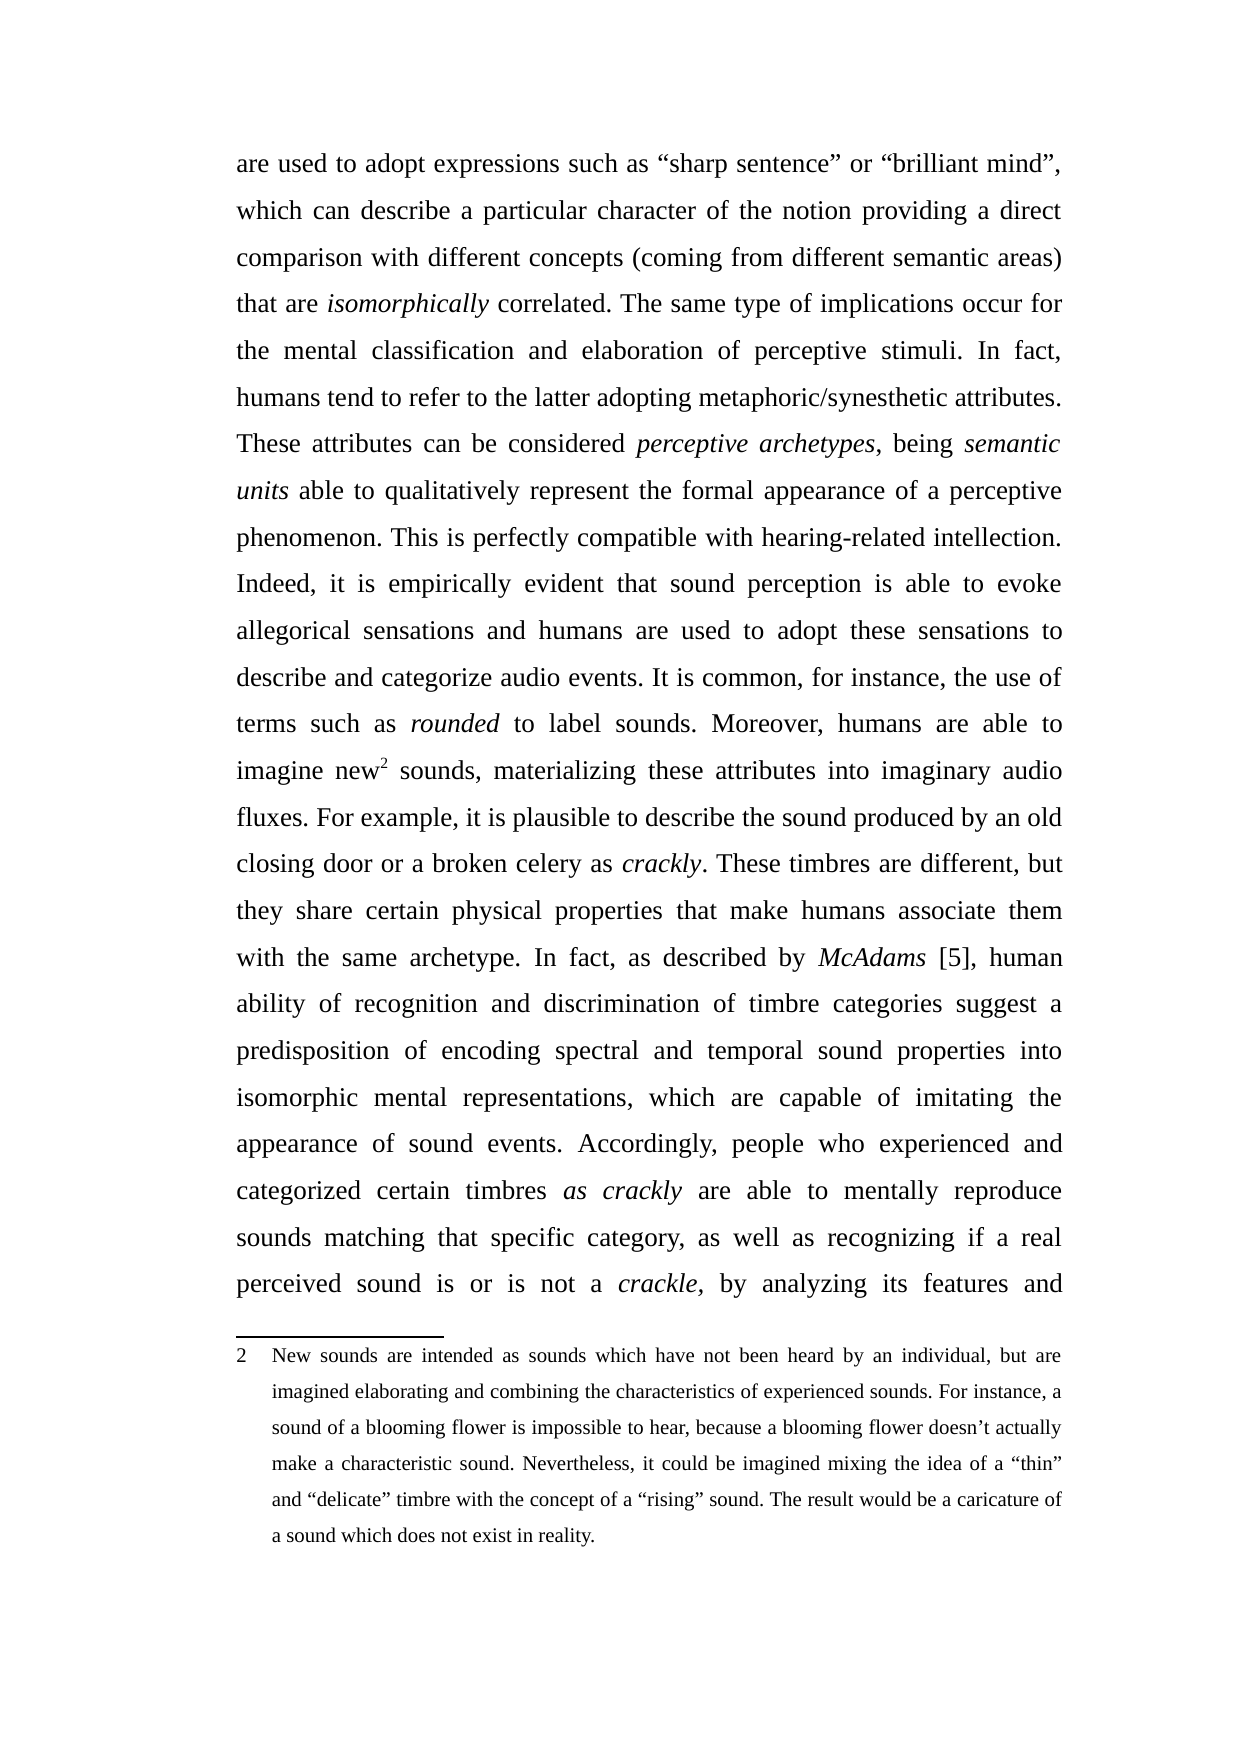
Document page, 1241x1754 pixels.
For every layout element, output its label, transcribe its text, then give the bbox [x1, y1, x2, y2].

text are used to adopt expressions such as “sharp sentence” or “brilliant mind”, which can describe a particular character of the notion providing a direct comparison with different concepts (coming from different semantic areas) that are isomorphically correlated. The same type of implications occur for the mental classification and elaboration of perceptive stimuli. In fact, humans tend to refer to the latter adopting metaphoric/synesthetic attributes. These attributes can be considered perceptive archetypes, being semantic units able to qualitatively represent the formal appearance of a perceptive phenomenon. This is perfectly compatible with hearing-related intellection. Indeed, it is empirically evident that sound perception is able to evoke allegorical sensations and humans are used to adopt these sensations to describe and categorize audio events. It is common, for instance, the use of terms such as rounded to label sounds. Moreover, humans are able to imagine new sounds, materializing these attributes into imaginary audio fluxes. For example, it is plausible to describe the sound produced by an old closing door or a broken celery as crackly. These timbres are different, but they share certain physical properties that make humans associate them with the same archetype. In fact, as described by McAdams [5], human ability of recognition and discrimination of timbre categories suggest a predisposition of encoding spectral and temporal sound properties into isomorphic mental representations, which are capable of imitating the appearance of sound events. Accordingly, people who experienced and categorized certain timbres as crackly are able to mentally reproduce sounds matching that specific category, as well as recognizing if a real perceived sound is or is not a crackle, by analyzing its features and [236, 148, 1063, 1299]
text New sounds are intended as sounds which have not been heard by an individual, but are imagined elaborating and combining the characteristics of experienced sounds. For instance, a sound of a blooming flower is impossible to hear, because a blooming flower doesn’t actually make a characteristic sound. Nevertheless, it could be imagined mixing the idea of a “thin” and “delicate” timbre with the concept of a “rising” sound. The result would be a caricature of a sound which does not exist in reality. [236, 1343, 1063, 1547]
